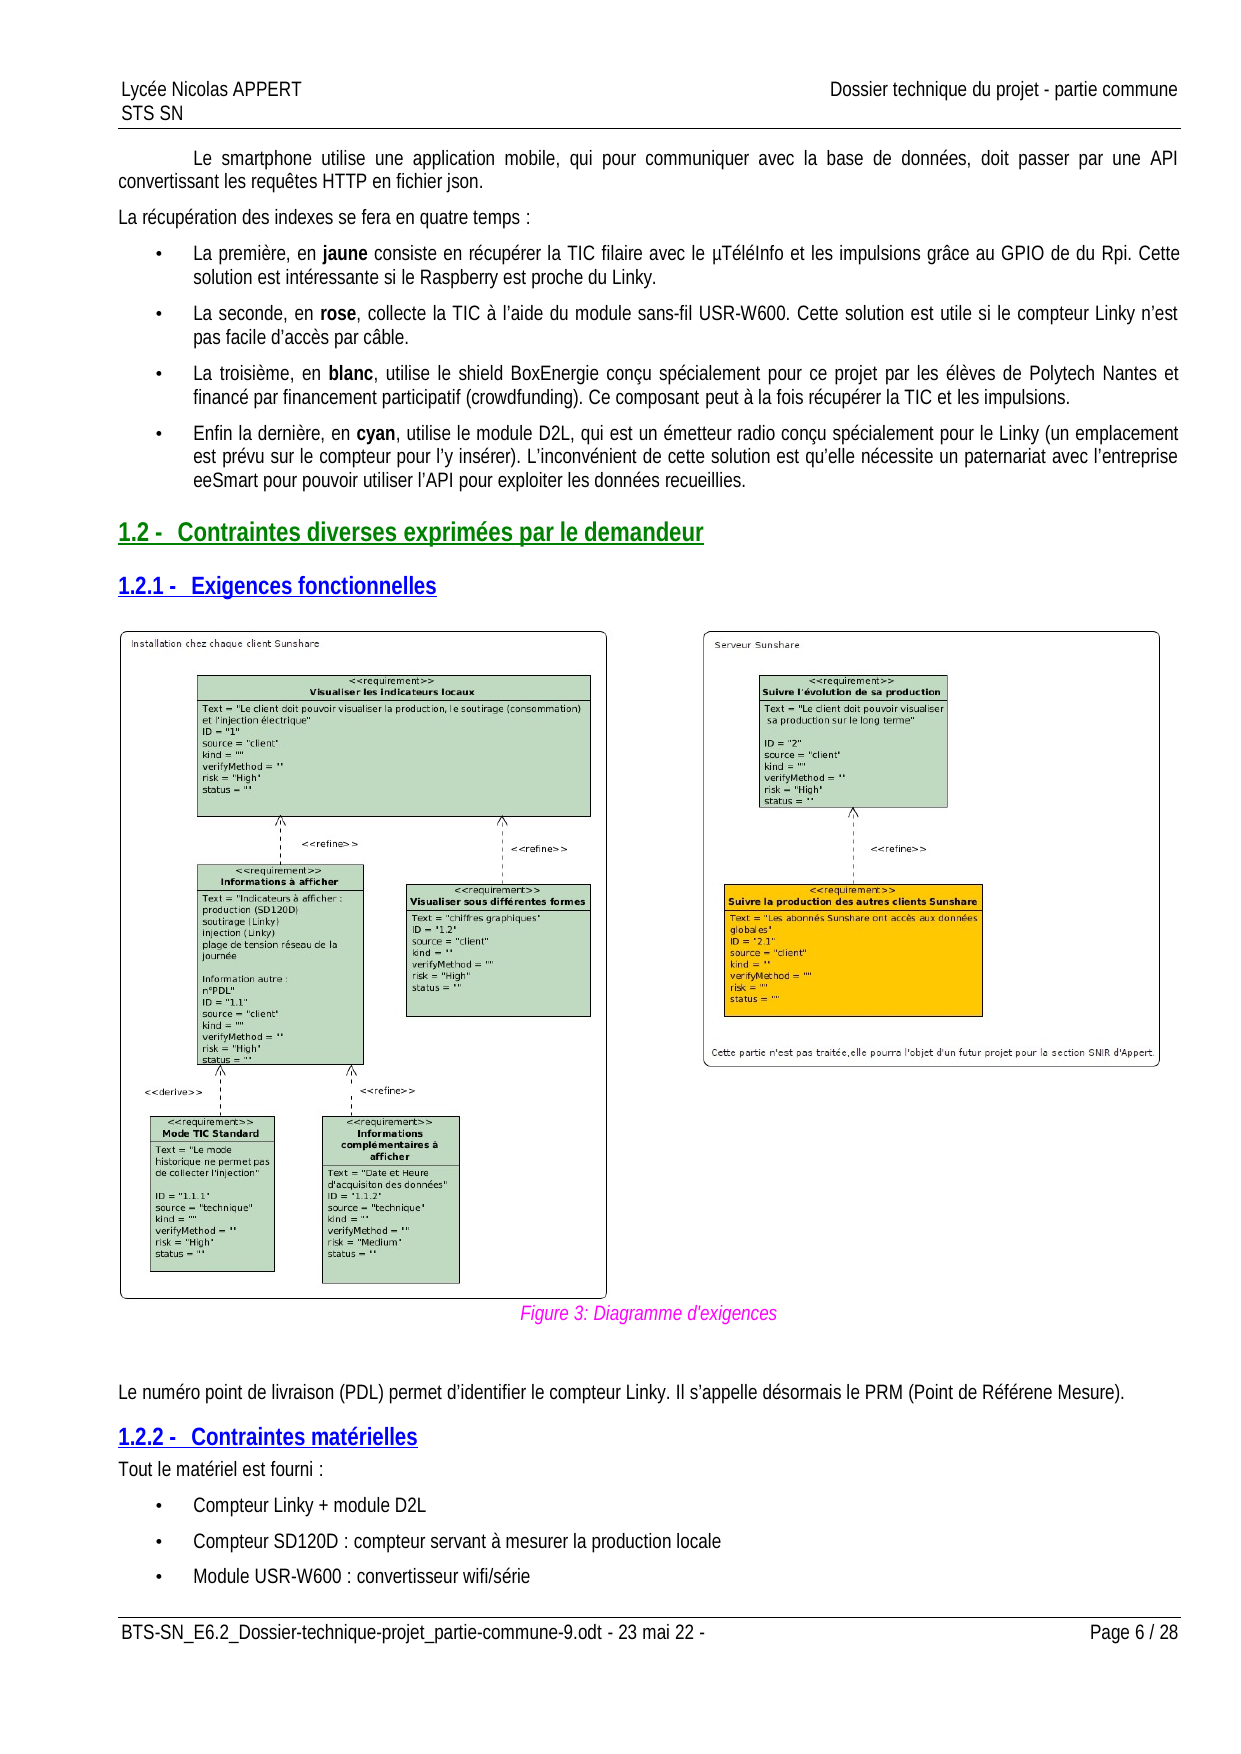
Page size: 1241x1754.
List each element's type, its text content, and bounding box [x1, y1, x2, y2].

list Compteur SD120D : compteur servant à mesurer la production locale [156, 1528, 1181, 1552]
list La première, en jaune consiste en récupérer la TIC filaire avec le µTéléInfo et les impulsions grâce au GPIO de du Rpi. Cette solution est intéressante si le Raspberry est proche du Linky. [156, 241, 1181, 289]
subtitle Contraintes matérielles [118, 1422, 1181, 1451]
list Module USR-W600 : convertisseur wifi/série [156, 1564, 1181, 1588]
list La troisième, en blanc, utilise le shield BoxEnergie conçu spécialement pour ce projet par les élèves de Polytech Nantes et financé par financement participatif (crowdfunding). Ce composant peut à la fois récupérer la TIC et les impulsions. [156, 361, 1181, 408]
subtitle Contraintes diverses exprimées par le demandeur [118, 516, 1181, 547]
list La seconde, en rose, collecte la TIC à l’aide du module sans-fil USR-W600. Cette solution est utile si le compteur Linky n’est pas facile d’accès par câble. [156, 301, 1181, 349]
picture [118, 629, 1182, 1302]
list Compteur Linky + module D2L [156, 1493, 1181, 1517]
text Le smartphone utilise une application mobile, qui pour communiquer avec la base de données, doit passer par une API convertissant les requêtes HTTP en fichier json. [118, 145, 1181, 193]
text Le numéro point de livraison (PDL) permet d’identifier le compteur Linky. Il s’appelle désormais le PRM (Point de Référene Mesure). [118, 1380, 1181, 1404]
text Figure 3: Diagramme d'exigences [84, 629, 1215, 1325]
text Tout le matériel est fourni : [118, 1457, 1181, 1481]
list Enfin la dernière, en cyan, utilise le module D2L, qui est un émetteur radio conçu spécialement pour le Linky (un emplacement est prévu sur le compteur pour l’y insérer). L’inconvénient de cette solution est qu’elle nécessite un paternariat avec l’entreprise eeSmart pour pouvoir utiliser l’API pour exploiter les données recueillies. [156, 420, 1181, 492]
text La récupération des indexes se fera en quatre temps : [118, 205, 1181, 229]
subtitle Exigences fonctionnelles [118, 571, 1181, 599]
